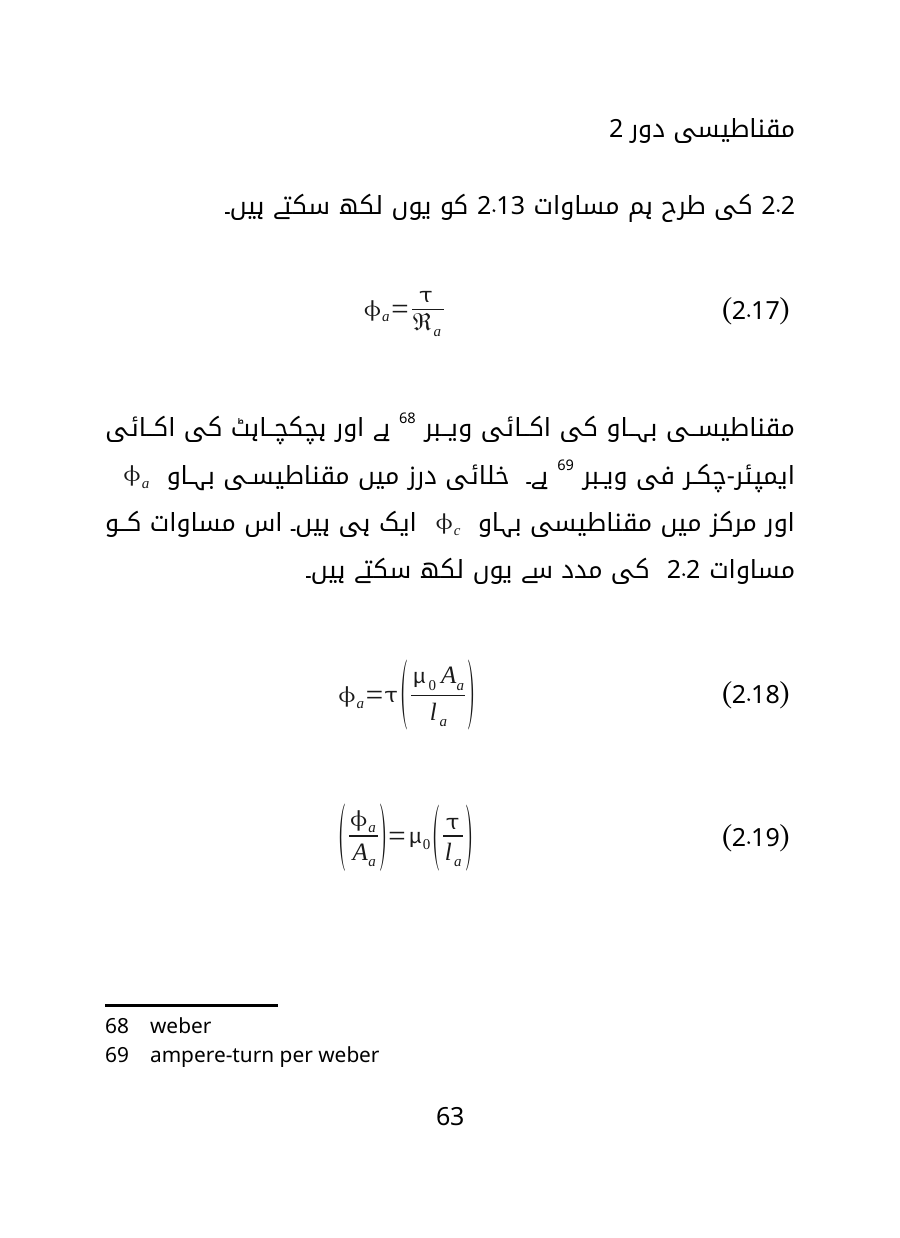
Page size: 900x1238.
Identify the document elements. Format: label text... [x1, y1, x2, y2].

text لہٰذا مقناطیسی دباؤ کی اکائی ایمپئر-چکر ہے۔ بالکل حصہ 2.2 کی طرح ہم مساوات 2.13 کو یوں لکھ سکتے ہیں۔ [105, 182, 795, 230]
table_header (2.18) [700, 653, 795, 750]
table_header [105, 797, 699, 891]
table_header (2.17) [694, 276, 795, 358]
text مقناطیسی بہاو کی اکائی ویبر ہے اور ہچکچاہٹ کی اکائی ایمپئر-چکر فی ویبر ہے۔ خلائی درز میں مقناطیسی بہاواور مرکز میں مقناطیسی بہاوایک ہی ہیں۔ اس مساوات کو مساوات 2.2 کی مدد سے یوں لکھ سکتے ہیں۔ [105, 404, 795, 594]
table_header (2.19) [699, 797, 795, 891]
text weber [105, 1012, 795, 1040]
text ampere-turn per weber [105, 1040, 795, 1068]
table_header [105, 653, 700, 750]
table_header [105, 276, 694, 358]
